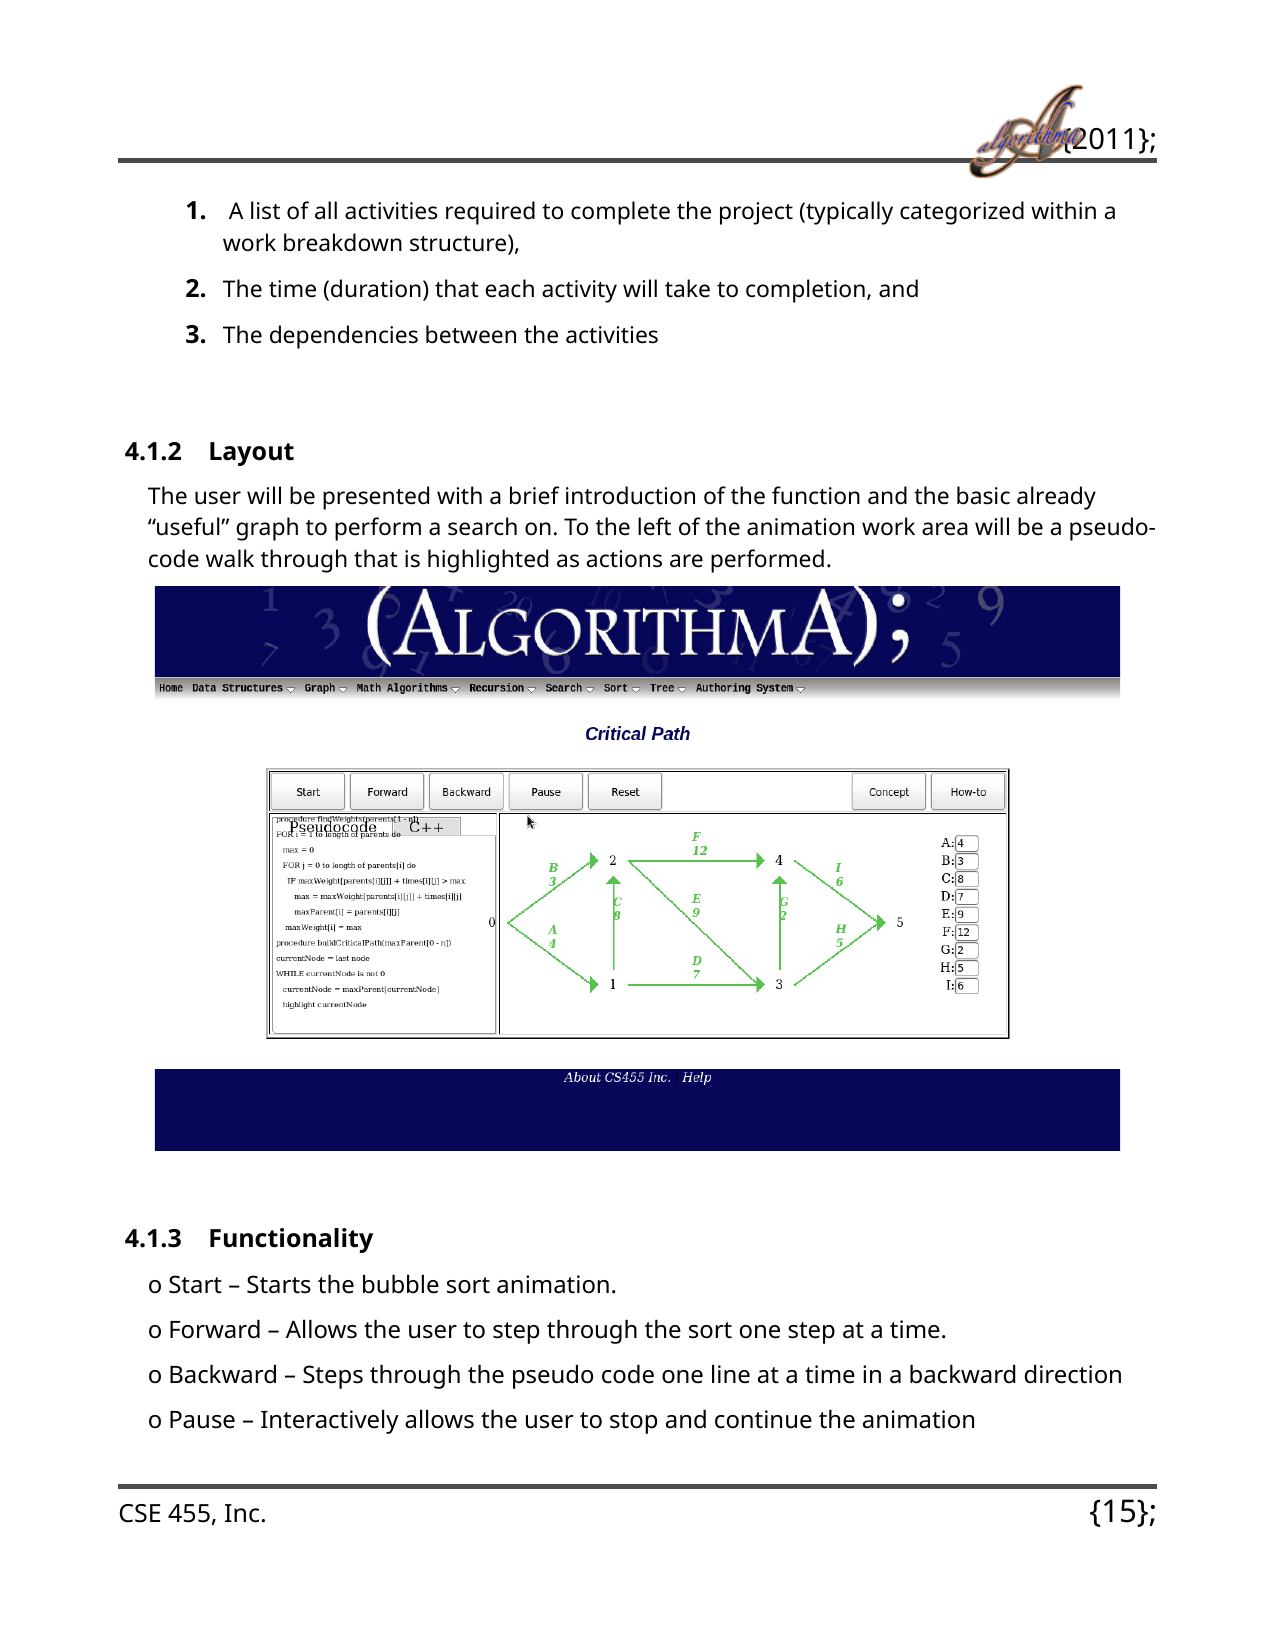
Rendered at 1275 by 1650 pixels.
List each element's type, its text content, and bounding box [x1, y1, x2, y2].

text o Backward – Steps through the pseudo code one line at a time in a backward direction [148, 1358, 1157, 1390]
list The dependencies between the activities [185, 317, 1157, 351]
list The time (duration) that each activity will take to completion, and [185, 270, 1157, 304]
text o Forward – Allows the user to step through the sort one step at a time. [148, 1312, 1157, 1345]
text o Start – Starts the bubble sort animation. [148, 1267, 1157, 1300]
list A list of all activities required to complete the project (typically categorized within a work breakdown structure), [185, 192, 1157, 258]
text o Pause – Interactively allows the user to stop and continue the animation [148, 1403, 1157, 1435]
text The user will be presented with a brief introduction of the function and the basic already “useful” graph to perform a search on. To the left of the animation work area will be a pseudo-code walk through that is highlighted as actions are performed. [148, 480, 1157, 574]
subtitle Layout [118, 433, 1157, 468]
subtitle Functionality [118, 1221, 1157, 1255]
picture [966, 83, 1087, 180]
picture [154, 586, 1121, 1151]
